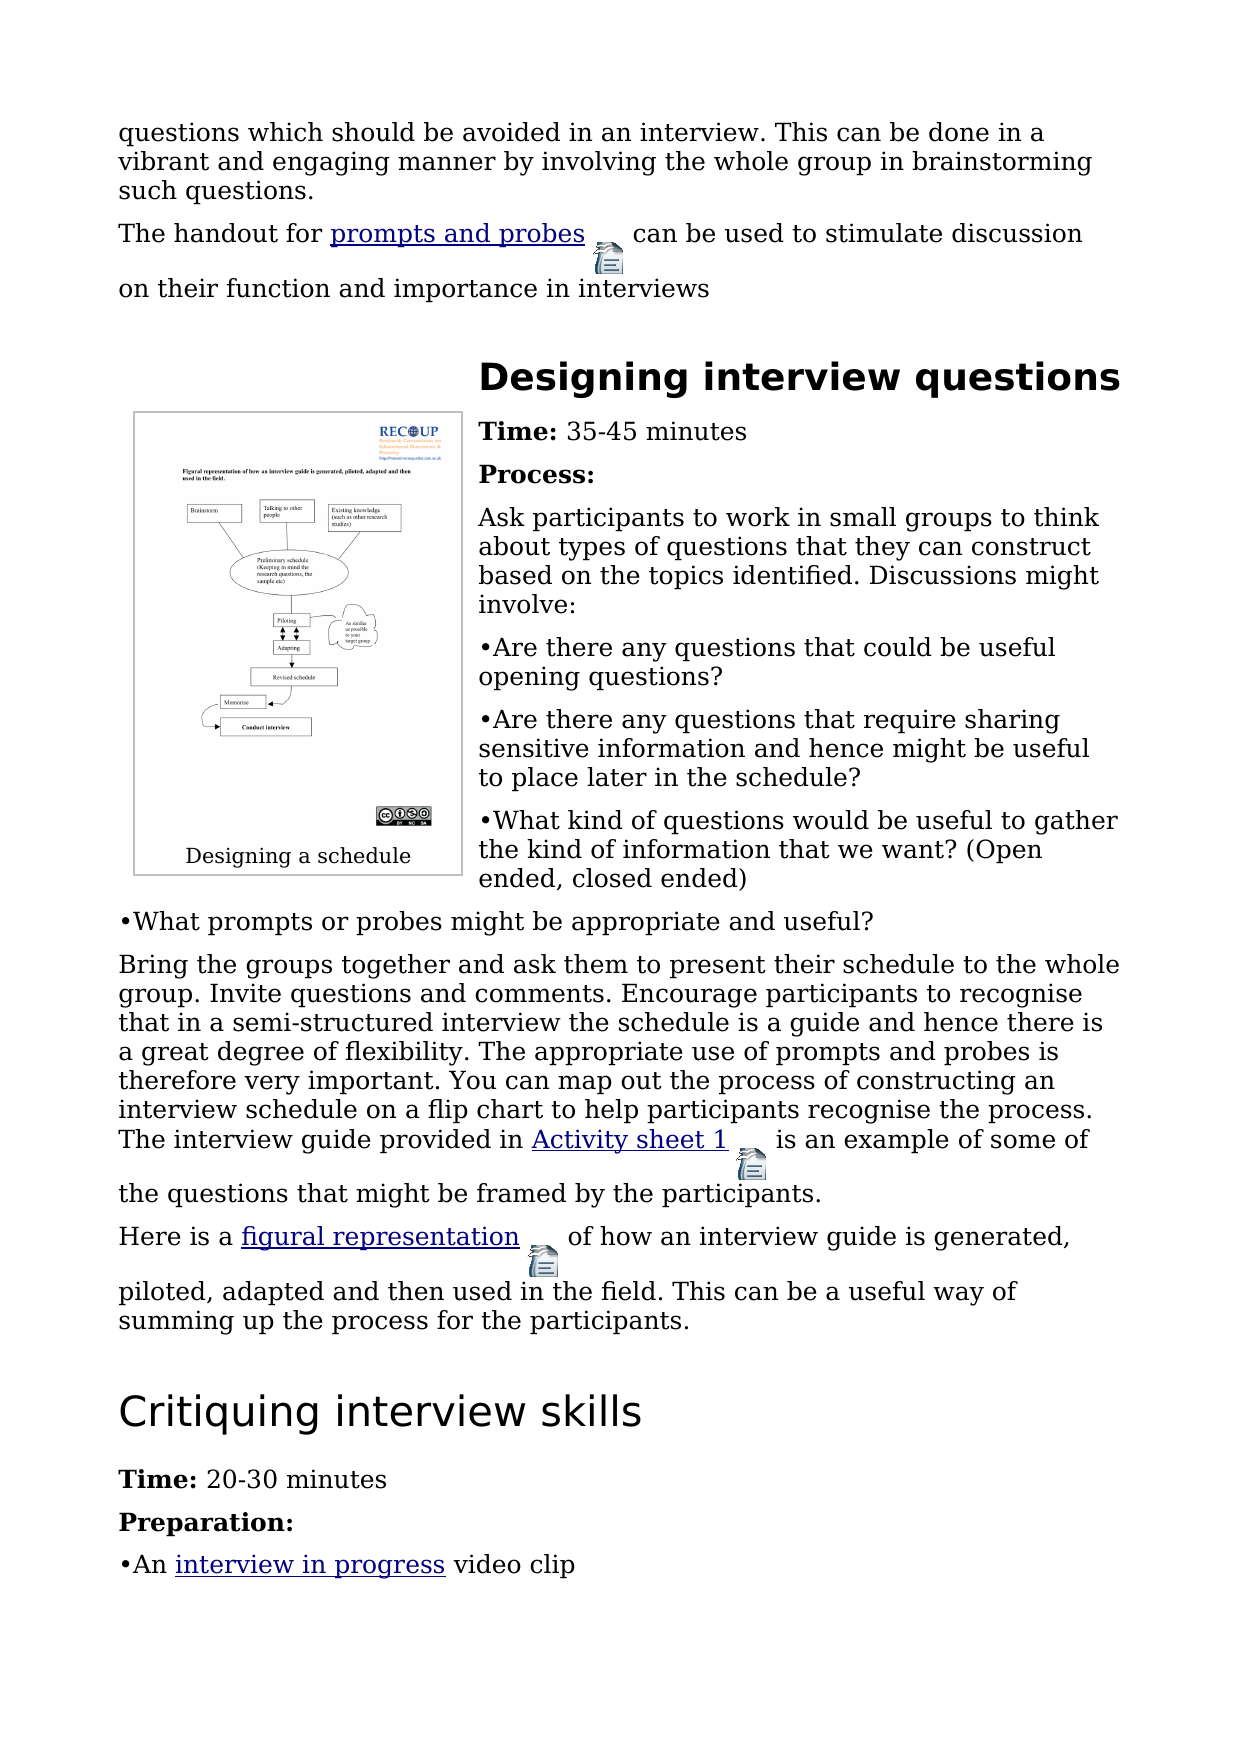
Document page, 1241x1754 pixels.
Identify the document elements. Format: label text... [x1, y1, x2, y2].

text Here is a figural representation of how an interview guide is generated, piloted, adapted and then used in the field. This can be a useful way of summing up the process for the participants. [118, 1222, 1122, 1335]
picture [527, 1245, 560, 1277]
text Process: [463, 460, 1122, 489]
picture [593, 242, 625, 274]
subtitle Designing interview questions [118, 356, 1122, 399]
picture [148, 419, 449, 844]
text The handout for prompts and probes can be used to stimulate discussion on their function and importance in interviews [118, 219, 1122, 303]
list Are there any questions that could be useful opening questions? [463, 633, 1122, 692]
text Time: 20-30 minutes [118, 1465, 1122, 1494]
text Time: 35-45 minutes [463, 417, 1122, 447]
text Ask participants to work in small groups to think about types of questions that they can construct based on the topics identified. Discussions might involve: [463, 503, 1122, 620]
list What kind of questions would be useful to gather the kind of information that we want? (Open ended, closed ended) [118, 806, 1122, 894]
text Designing a schedule [141, 419, 455, 868]
text [135, 413, 461, 874]
text Preparation: [118, 1508, 1122, 1537]
text [118, 460, 133, 489]
text [118, 417, 133, 447]
picture [736, 1148, 768, 1180]
subtitle Critiquing interview skills [118, 1388, 1122, 1436]
text questions which should be avoided in an interview. This can be done in a vibrant and engaging manner by involving the whole group in brainstorming such questions. [118, 118, 1122, 206]
list What prompts or probes might be appropriate and useful? [118, 907, 1122, 936]
text Bring the groups together and ask them to present their schedule to the whole group. Invite questions and comments. Encourage participants to recognise that in a semi-structured interview the schedule is a guide and hence there is a great degree of flexibility. The appropriate use of prompts and probes is therefore very important. You can map out the process of constructing an interview schedule on a flip chart to help participants recognise the process. The interview guide provided in Activity sheet 1 is an example of some of the questions that might be framed by the participants. [118, 950, 1122, 1209]
list An interview in progress video clip [118, 1551, 1122, 1580]
list Are there any questions that require sharing sensitive information and hence might be useful to place later in the schedule? [463, 705, 1122, 793]
